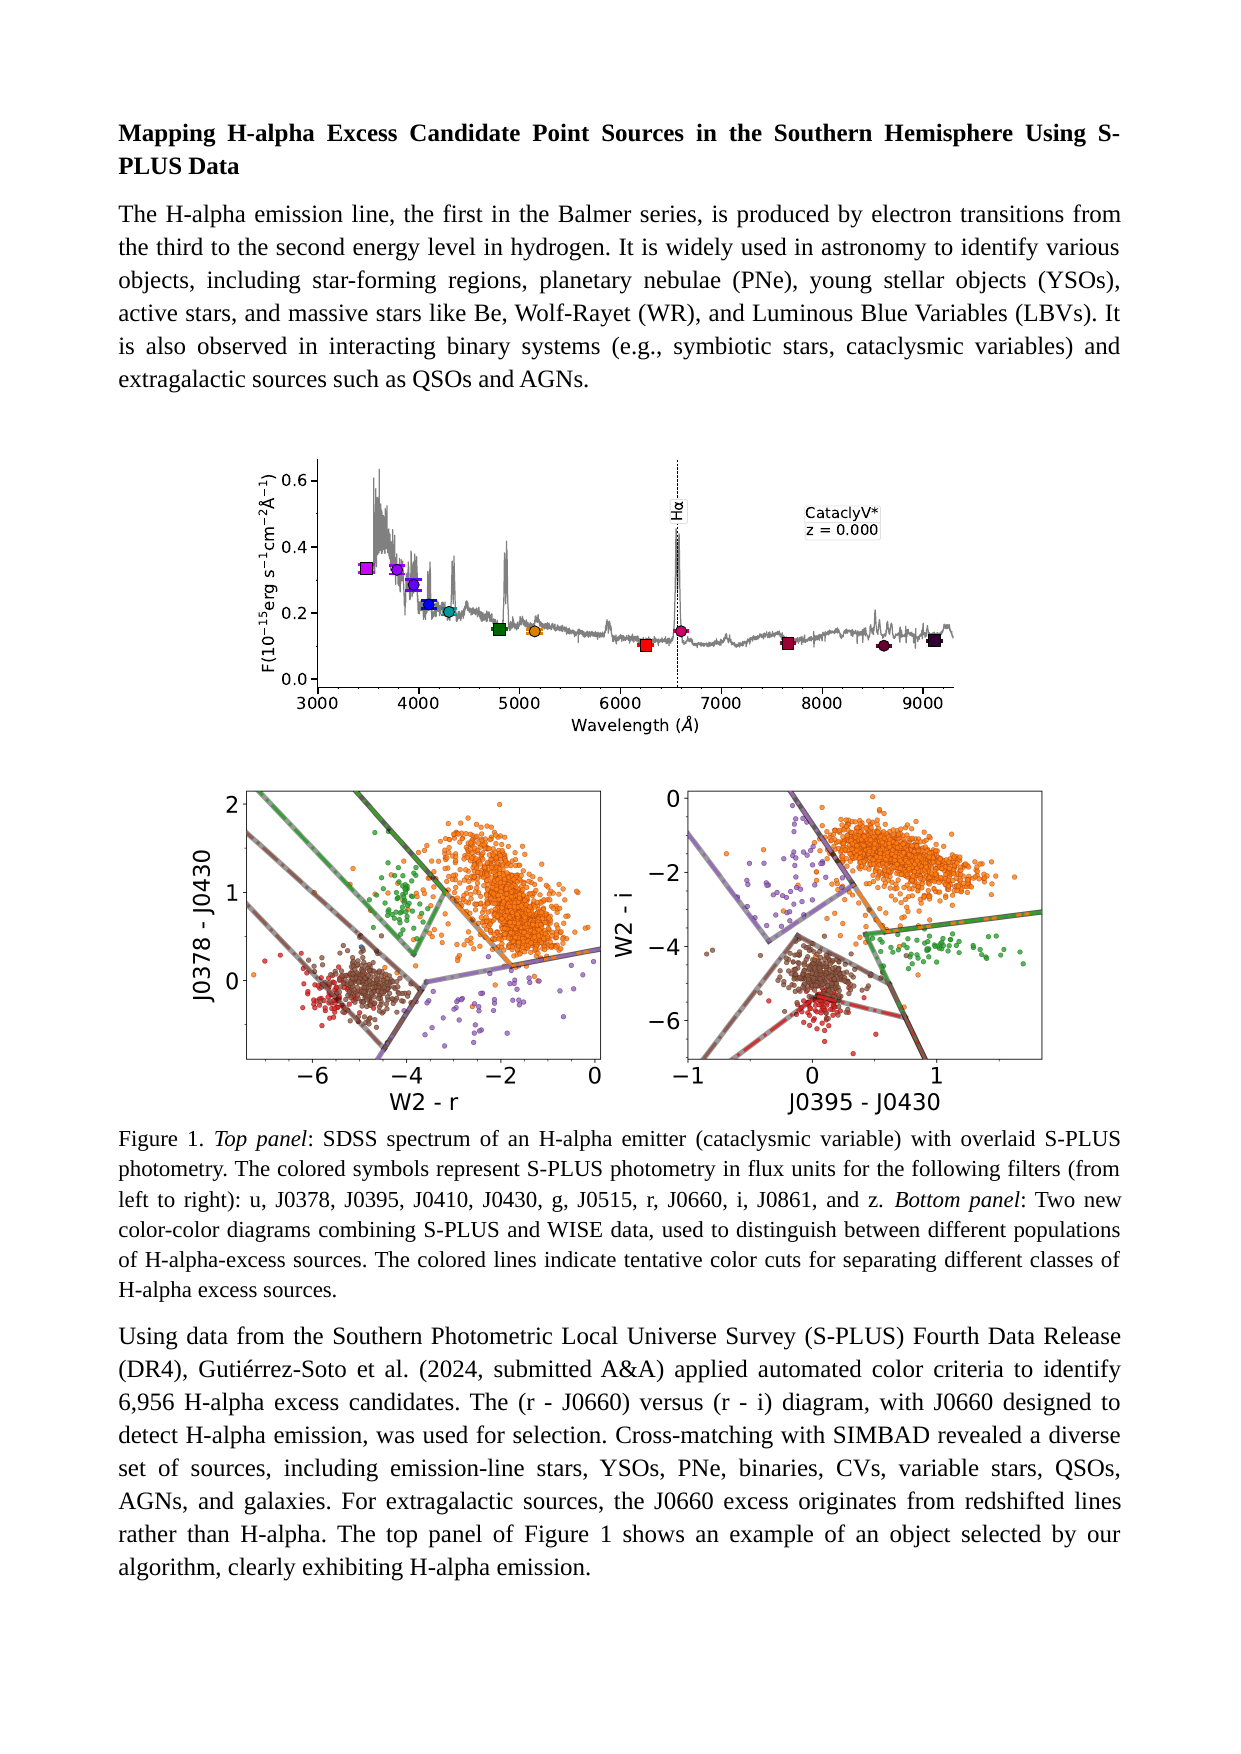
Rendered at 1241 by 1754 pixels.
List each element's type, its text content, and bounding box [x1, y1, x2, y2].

text Figure 1. Top panel: SDSS spectrum of an H-alpha emitter (cataclysmic variable) with overlaid S-PLUS photometry. The colored symbols represent S-PLUS photometry in flux units for the following filters (from left to right): u, J0378, J0395, J0410, J0430, g, J0515, r, J0660, i, J0861, and z. Bottom panel: Two new color-color diagrams combining S-PLUS and WISE data, used to distinguish between different populations of H-alpha-excess sources. The colored lines indicate tentative color cuts for separating different classes of H-alpha excess sources. [118, 792, 1122, 1303]
text The H-alpha emission line, the first in the Balmer series, is produced by electron transitions from the third to the second energy level in hydrogen. It is widely used in astronomy to identify various objects, including star-forming regions, planetary nebulae (PNe), young stellar objects (YSOs), active stars, and massive stars like Be, Wolf-Rayet (WR), and Luminous Blue Variables (LBVs). It is also observed in interacting binary systems (e.g., symbiotic stars, cataclysmic variables) and extragalactic sources such as QSOs and AGNs. [118, 199, 1122, 393]
text Using data from the Southern Photometric Local Universe Survey (S-PLUS) Fourth Data Release (DR4), Gutiérrez-Soto et al. (2024, submitted A&A) applied automated color criteria to identify 6,956 H-alpha excess candidates. The (r - J0660) versus (r - i) diagram, with J0660 designed to detect H-alpha emission, was used for selection. Cross-matching with SIMBAD revealed a diverse set of sources, including emission-line stars, YSOs, PNe, binaries, CVs, variable stars, QSOs, AGNs, and galaxies. For extragalactic sources, the J0660 excess originates from redshifted lines rather than H-alpha. The top panel of Figure 1 shows an example of an object selected by our algorithm, clearly exhibiting H-alpha emission. [118, 1321, 1122, 1581]
text Mapping H-alpha Excess Candidate Point Sources in the Southern Hemisphere Using S-PLUS Data [118, 118, 1122, 180]
